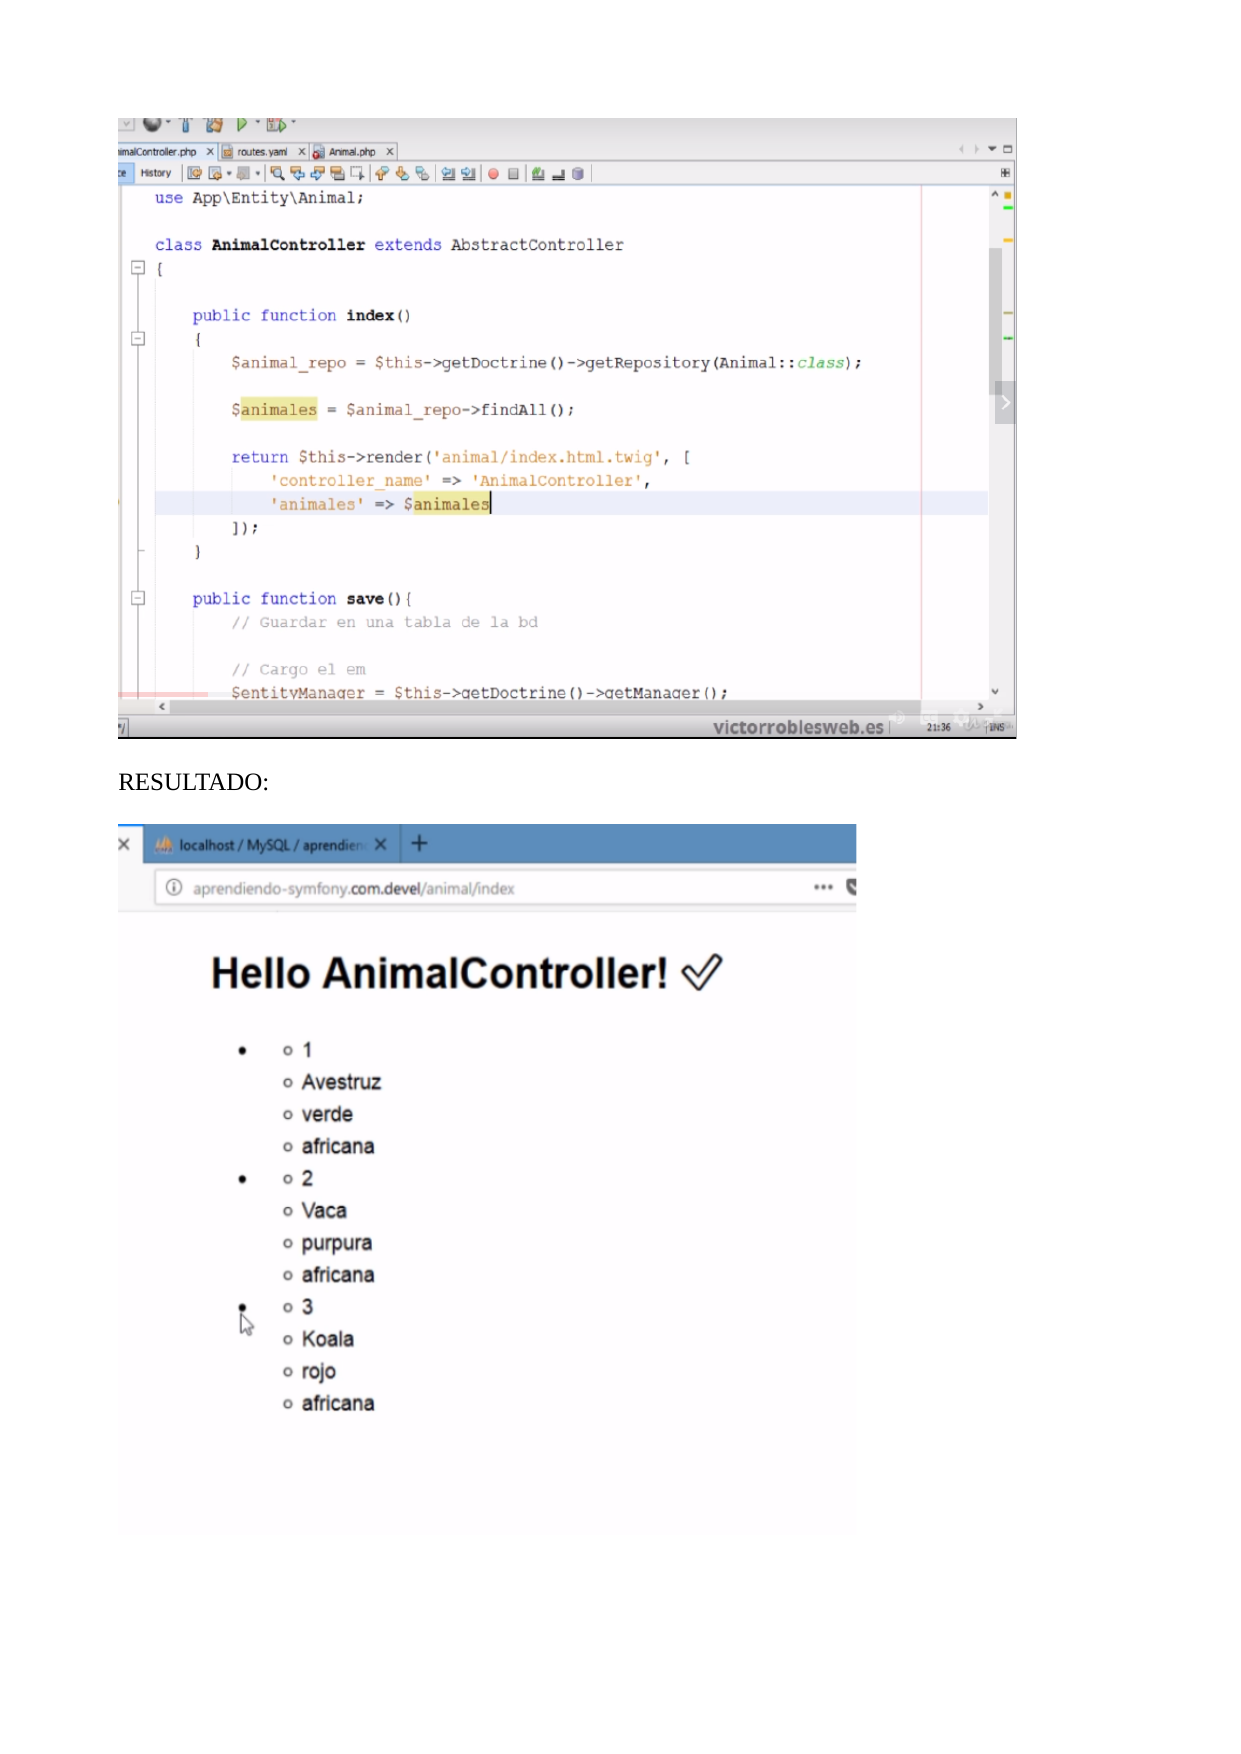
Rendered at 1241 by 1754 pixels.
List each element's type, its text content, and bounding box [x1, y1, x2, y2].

text RESULTADO: [118, 767, 1122, 796]
